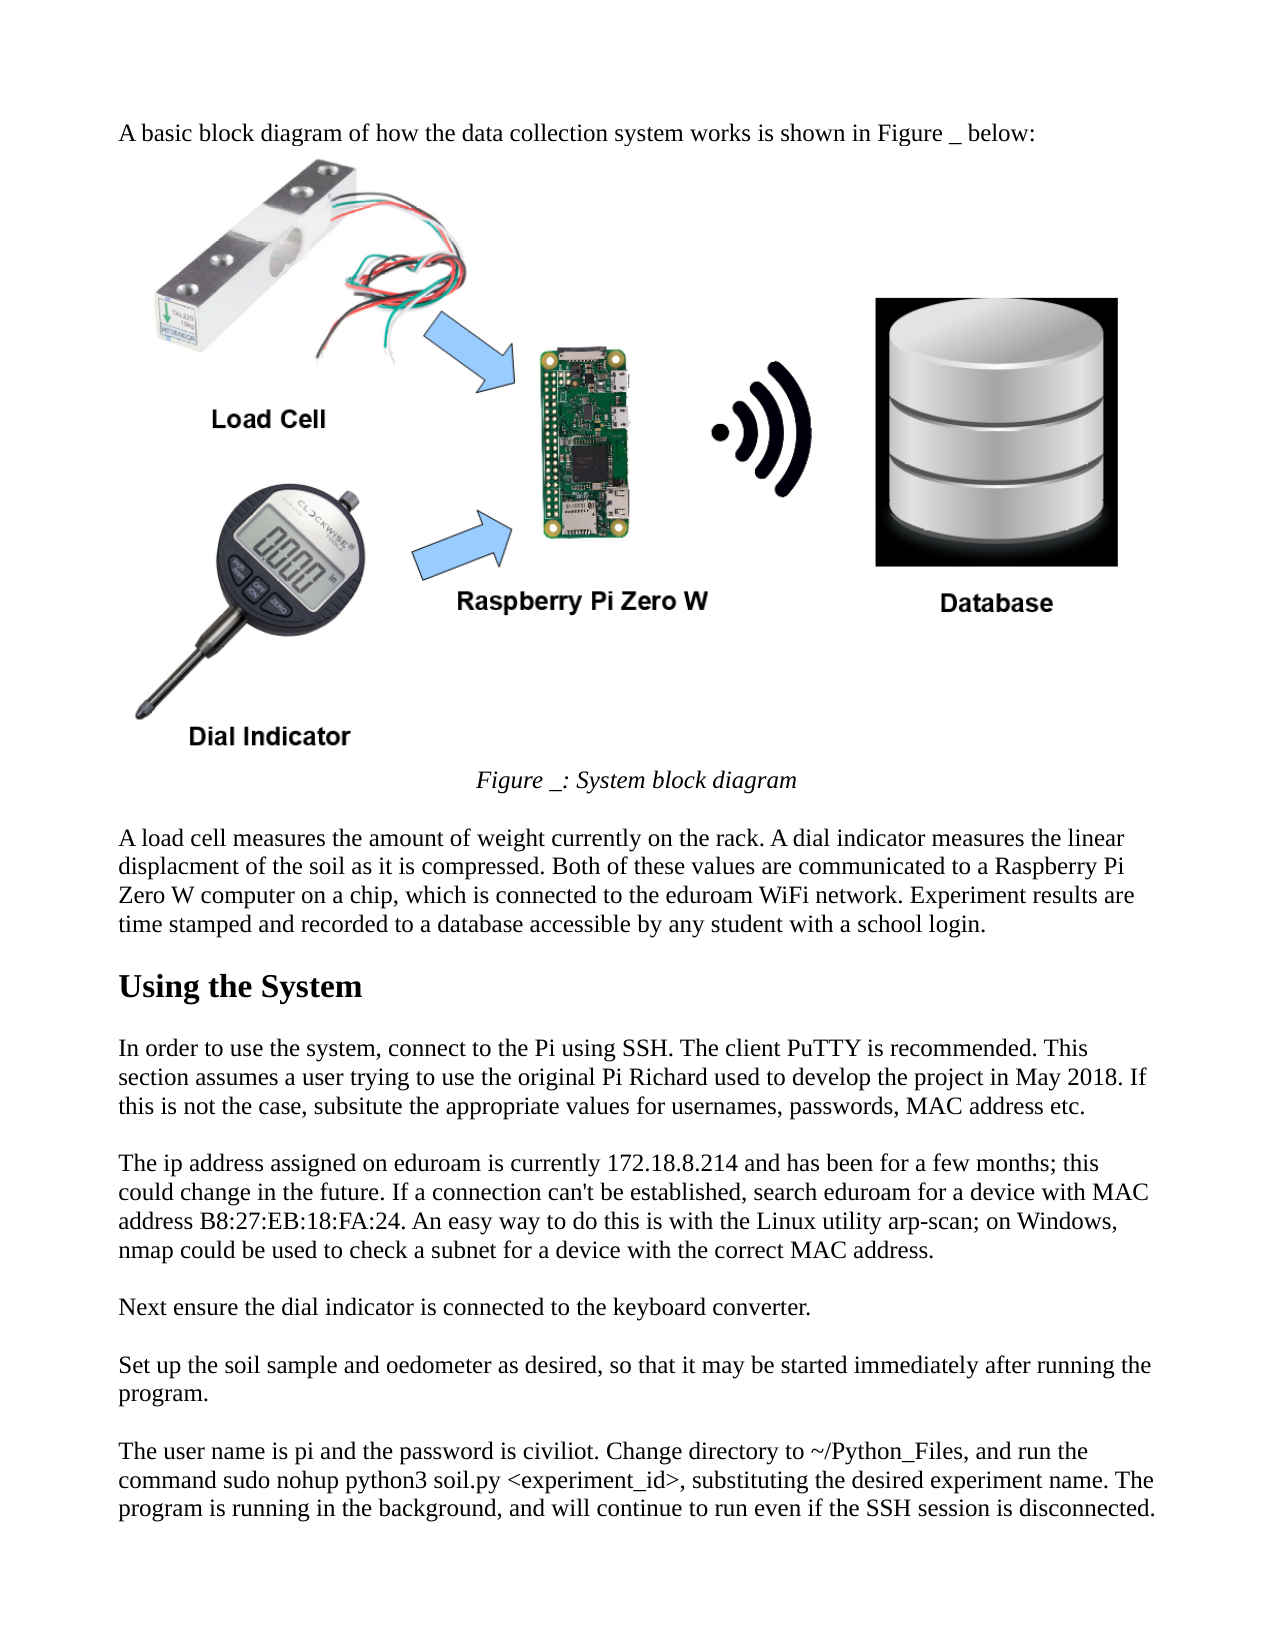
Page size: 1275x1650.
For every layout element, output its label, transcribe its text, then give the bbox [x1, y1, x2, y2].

text The user name is pi and the password is civiliot. Change directory to ~/Python_Files, and run the command sudo nohup python3 soil.py <experiment_id>, substituting the desired experiment name. The program is running in the background, and will continue to run even if the SSH session is disconnected. [118, 1436, 1157, 1522]
text A basic block diagram of how the data collection system works is shown in Figure _ below: [118, 118, 1157, 146]
text Figure _: System block diagram [118, 766, 1157, 794]
text The ip address assigned on eduroam is currently 172.18.8.214 and has been for a few months; this could change in the future. If a connection can't be established, search eduroam for a device with MAC address B8:27:EB:18:FA:24. An easy way to do this is with the Linux utility arp-scan; on Windows, nmap could be used to check a subnet for a device with the correct MAC address. [118, 1148, 1157, 1263]
picture [118, 146, 1157, 766]
text Using the System [118, 966, 1157, 1005]
text Set up the soil sample and oedometer as desired, so that it may be started immediately after running the program. [118, 1350, 1157, 1407]
text Next ensure the dial indicator is connected to the keyboard converter. [118, 1292, 1157, 1321]
text In order to use the system, connect to the Pi using SSH. The client PuTTY is recommended. This section assumes a user trying to use the original Pi Richard used to develop the project in May 2018. If this is not the case, subsitute the appropriate values for usernames, passwords, MAC address etc. [118, 1033, 1157, 1120]
text A load cell measures the amount of weight currently on the rack. A dial indicator measures the linear displacment of the soil as it is compressed. Both of these values are communicated to a Raspberry Pi Zero W computer on a chip, which is connected to the eduroam WiFi network. Experiment results are time stamped and recorded to a database accessible by any student with a school login. [118, 823, 1157, 938]
